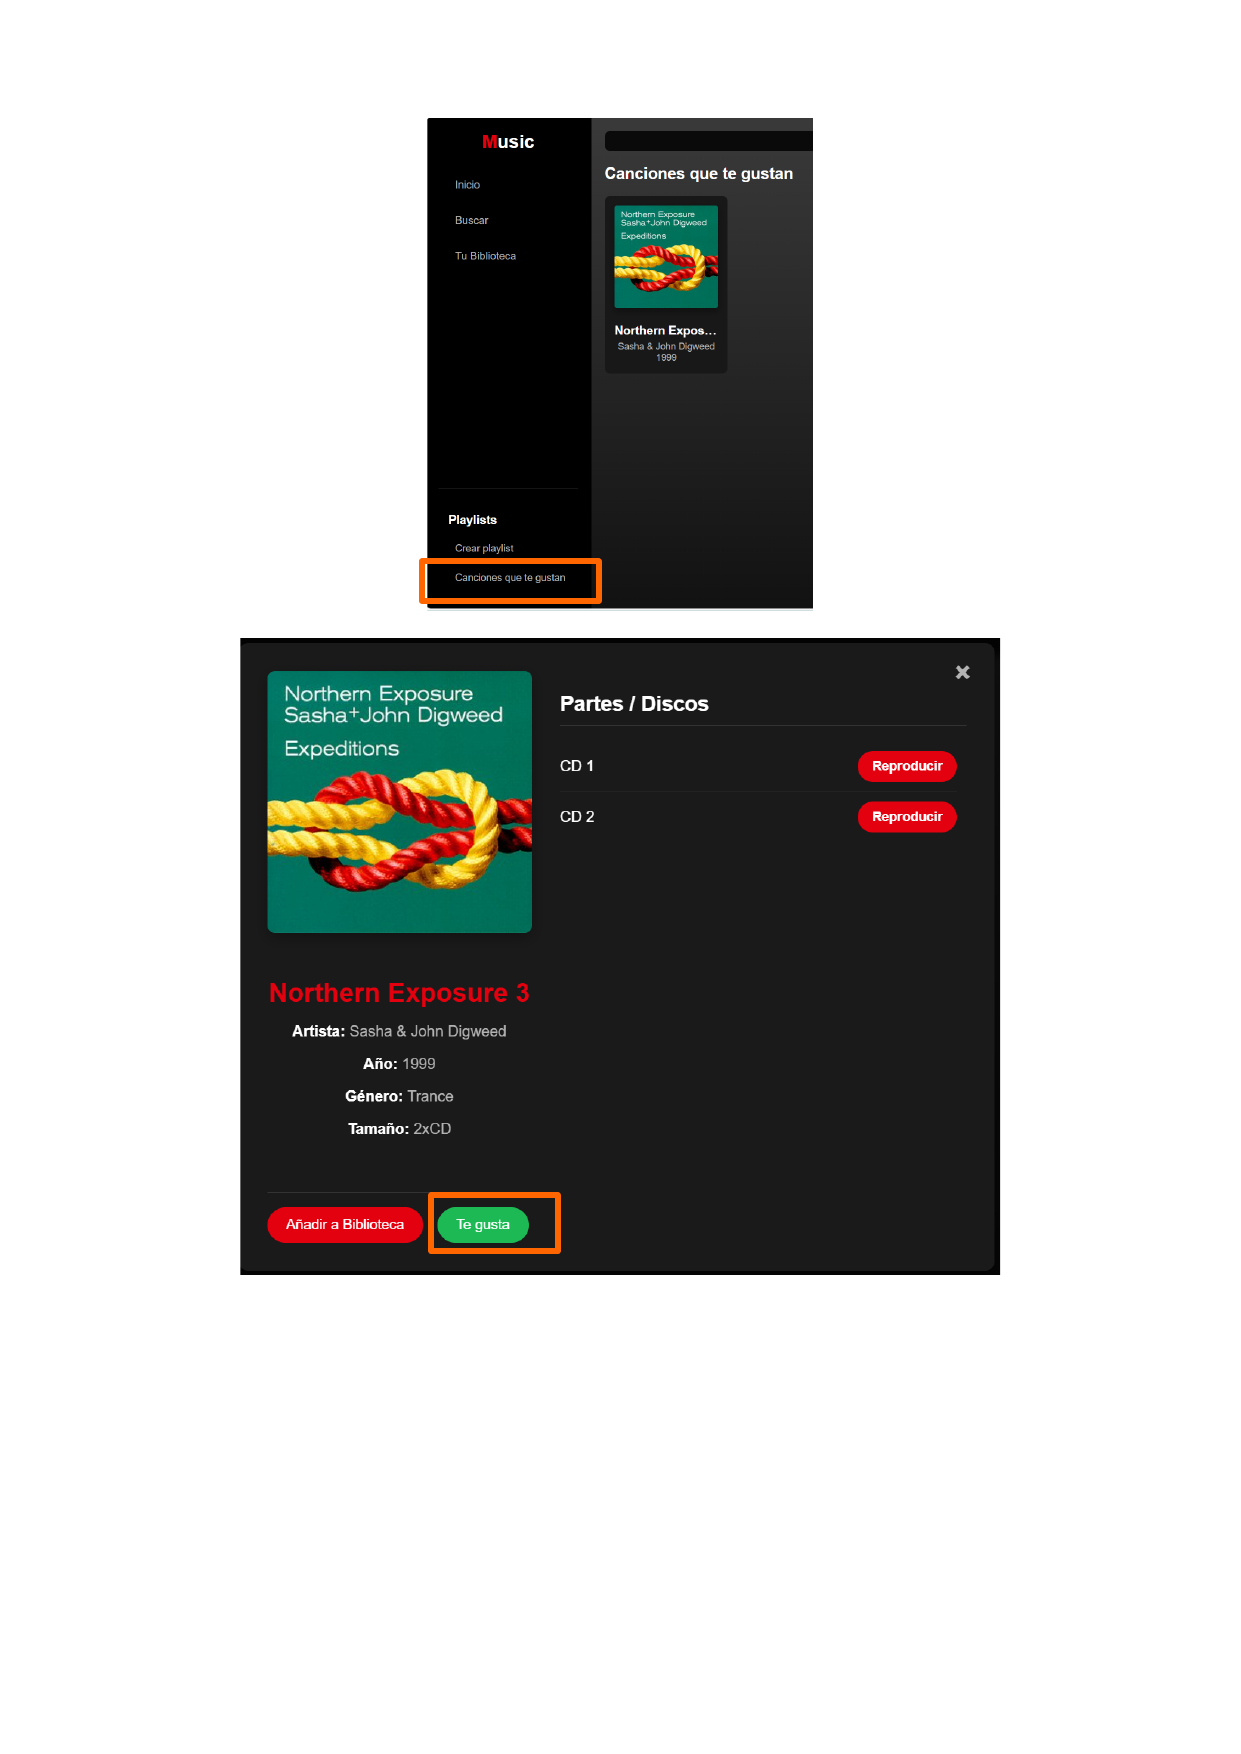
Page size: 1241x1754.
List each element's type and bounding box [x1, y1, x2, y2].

picture [427, 118, 813, 611]
picture [427, 564, 596, 598]
picture [240, 638, 1001, 1275]
